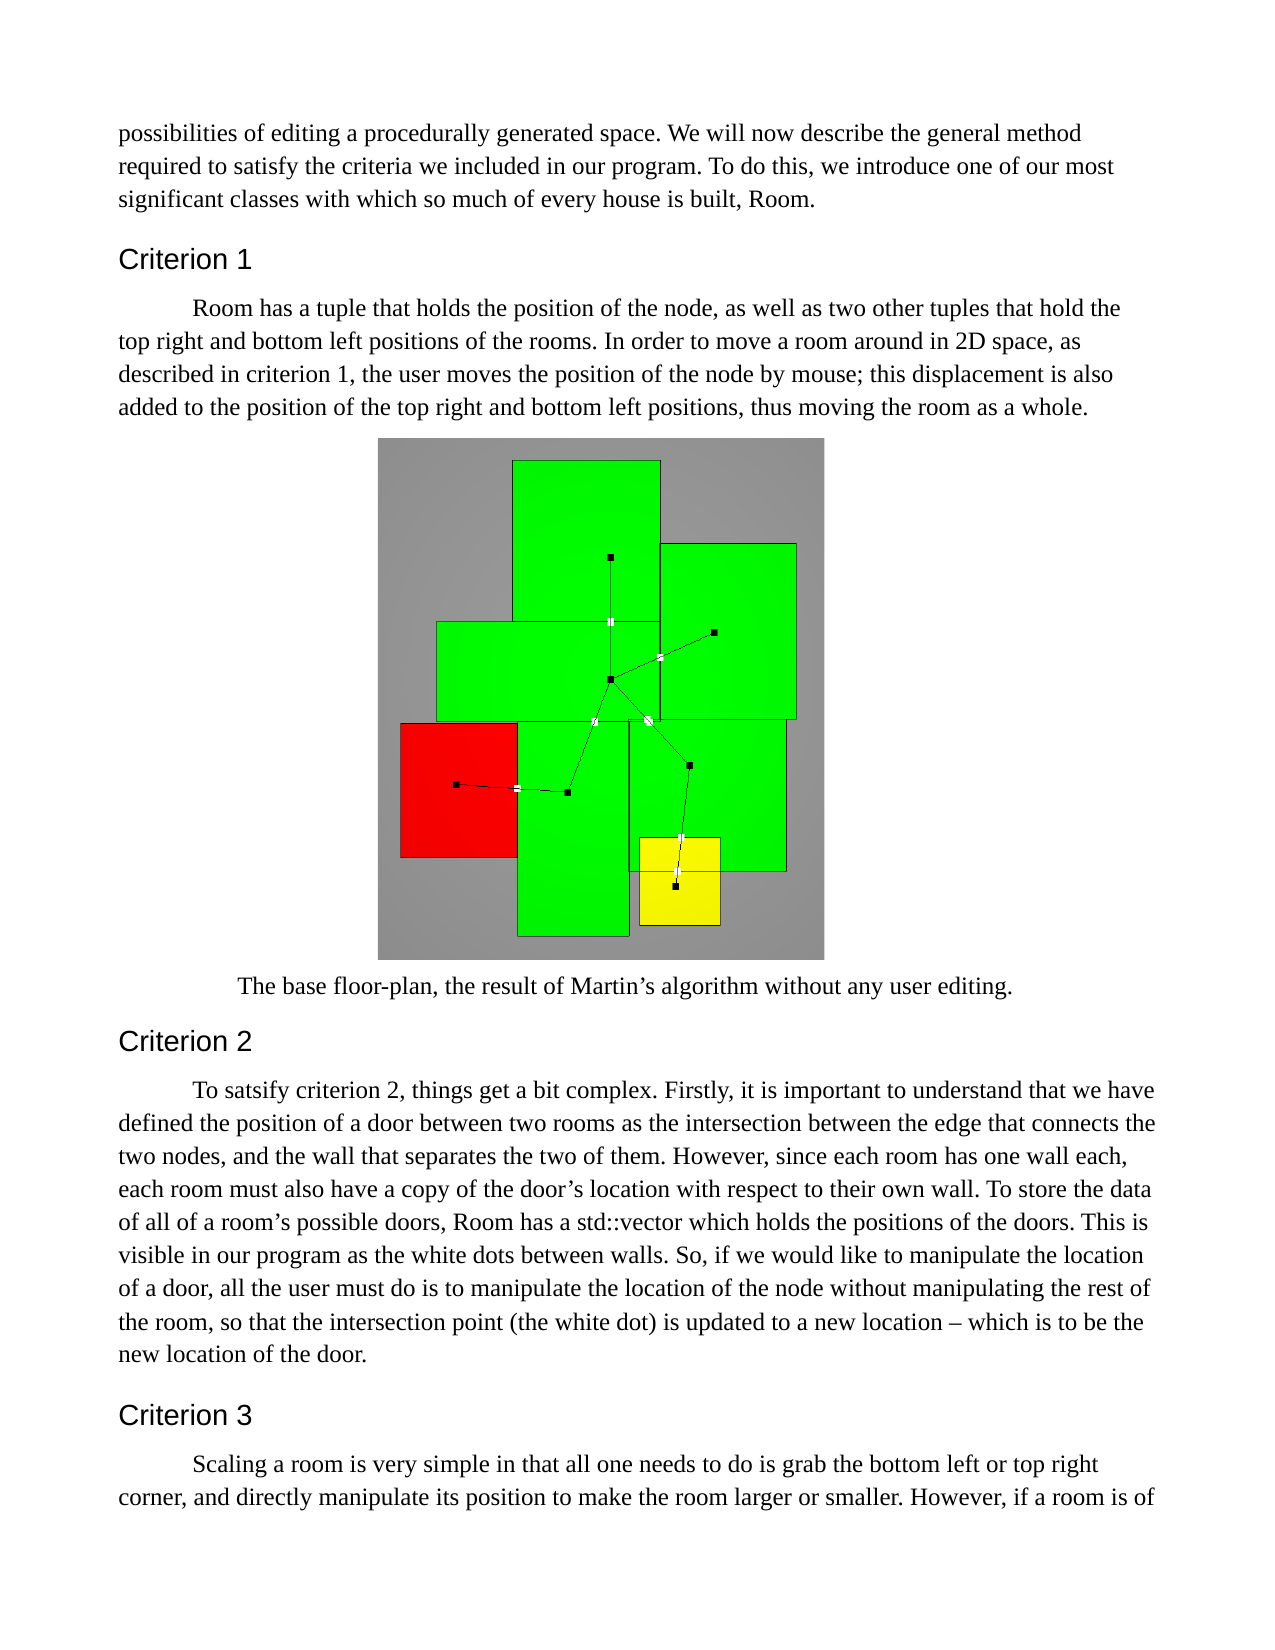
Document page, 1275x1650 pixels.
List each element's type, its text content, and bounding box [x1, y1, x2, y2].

picture [377, 438, 825, 960]
text possibilities of editing a procedurally generated space. We will now describe the general method required to satisfy the criteria we included in our program. To do this, we introduce one of our most significant classes with which so much of every house is built, Room. [118, 118, 1157, 213]
text To satsify criterion 2, things get a bit complex. Firstly, it is important to understand that we have defined the position of a door between two rooms as the intersection between the edge that connects the two nodes, and the wall that separates the two of them. However, since each room has one wall each, each room must also have a copy of the door’s location with respect to their own wall. To store the data of all of a room’s possible doors, Room has a std::vector which holds the positions of the doors. This is visible in our program as the white dots between walls. So, if we would like to manipulate the location of a door, all the user must do is to manipulate the location of the node without manipulating the rest of the room, so that the intersection point (the white dot) is updated to a new location – which is to be the new location of the door. [118, 1075, 1157, 1368]
subtitle Criterion 1 [118, 242, 1157, 276]
subtitle Criterion 2 [118, 450, 1157, 1058]
text Room has a tuple that holds the position of the node, as well as two other tuples that hold the top right and bottom left positions of the rooms. In order to move a room around in 2D space, as described in criterion 1, the user moves the position of the node by mouse; this displacement is also added to the position of the top right and bottom left positions, thus moving the room as a whole. [118, 293, 1157, 421]
text Scaling a room is very simple in that all one needs to do is grab the bottom left or top right corner, and directly manipulate its position to make the room larger or smaller. However, if a room is of [118, 1449, 1157, 1510]
subtitle Criterion 3 [118, 1398, 1157, 1431]
